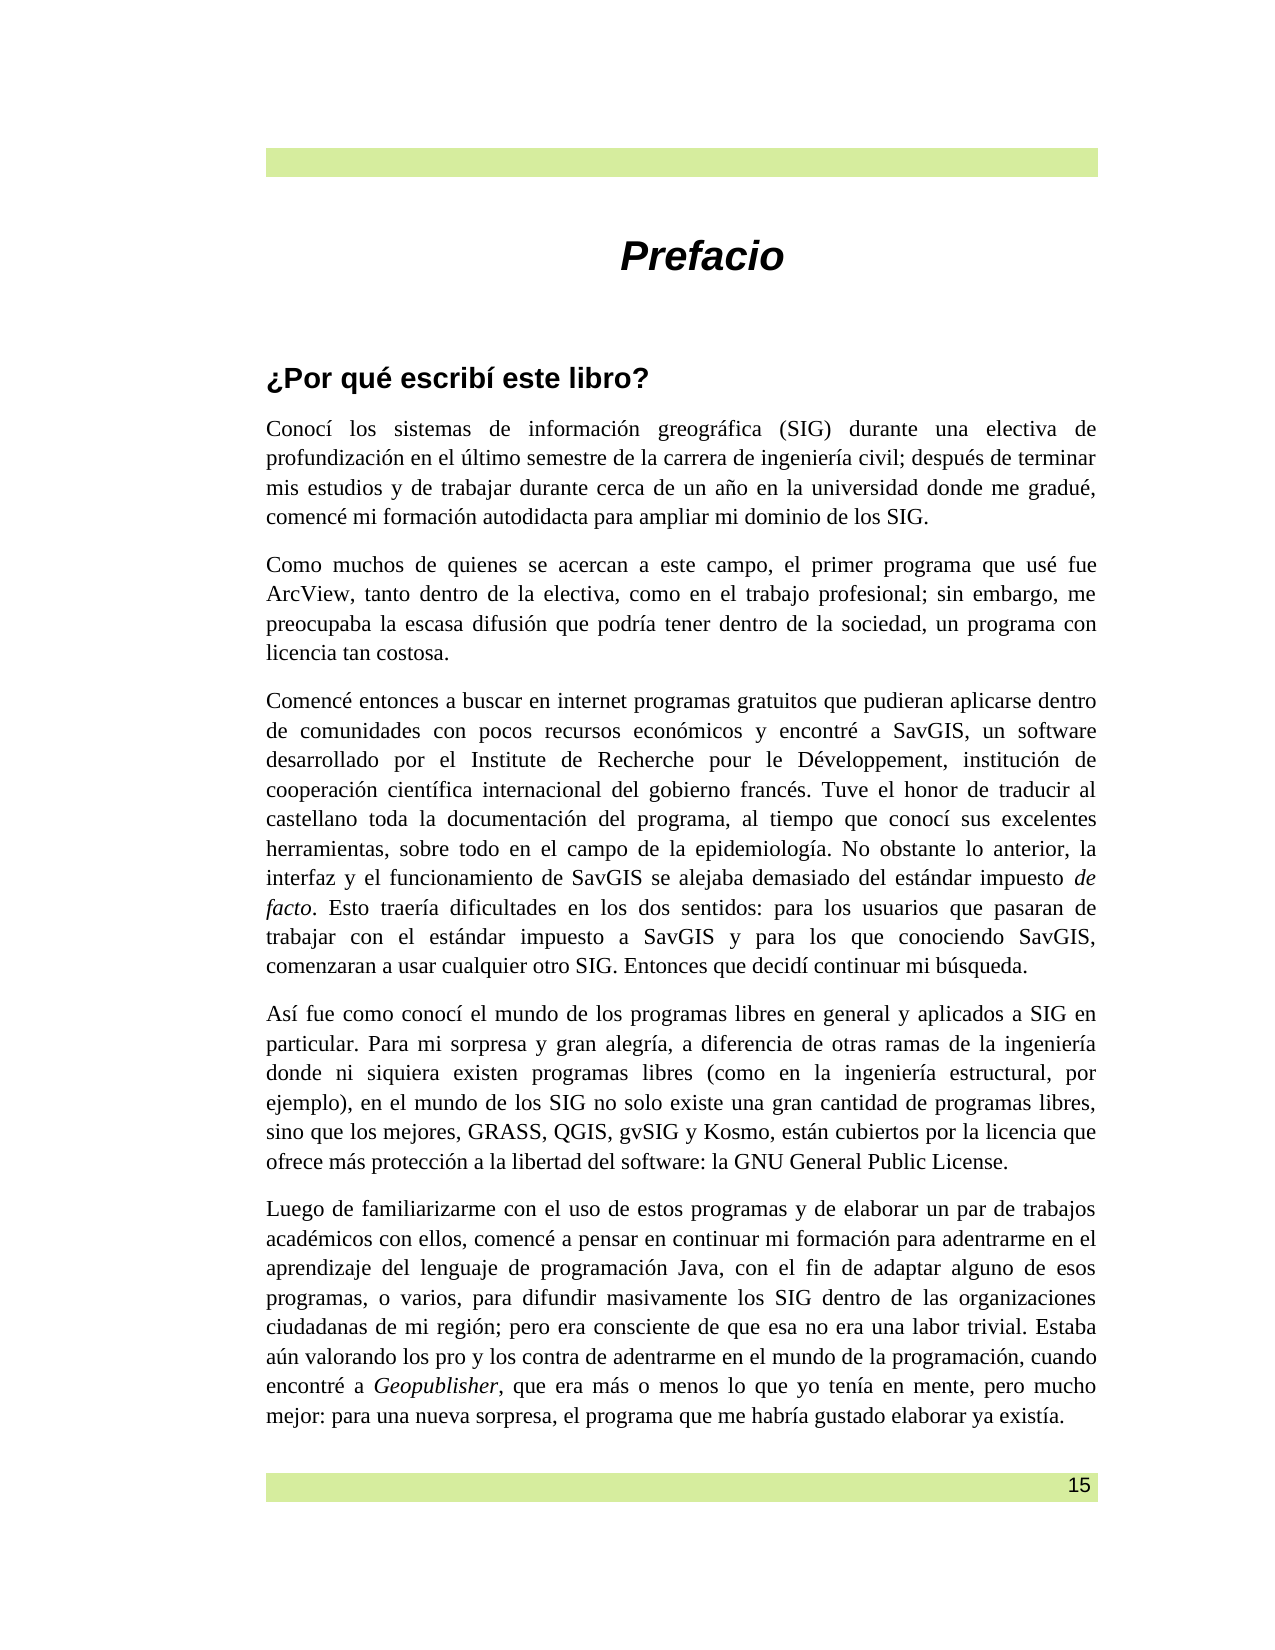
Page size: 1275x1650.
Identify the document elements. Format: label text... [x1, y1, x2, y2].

text Comencé entonces a buscar en internet programas gratuitos que pudieran aplicarse dentro de comunidades con pocos recursos económicos y encontré a SavGIS, un software desarrollado por el Institute de Recherche pour le Développement, institución de cooperación científica internacional del gobierno francés. Tuve el honor de traducir al castellano toda la documentación del programa, al tiempo que conocí sus excelentes herramientas, sobre todo en el campo de la epidemiología. No obstante lo anterior, la interfaz y el funcionamiento de SavGIS se alejaba demasiado del estándar impuesto de facto. Esto traería dificultades en los dos sentidos: para los usuarios que pasaran de trabajar con el estándar impuesto a SavGIS y para los que conociendo SavGIS, comenzaran a usar cualquier otro SIG. Entonces que decidí continuar mi búsqueda. [266, 685, 1098, 980]
subtitle Prefacio [266, 232, 1098, 279]
text Como muchos de quienes se acercan a este campo, el primer programa que usé fue ArcView, tanto dentro de la electiva, como en el trabajo profesional; sin embargo, me preocupaba la escasa difusión que podría tener dentro de la sociedad, un programa con licencia tan costosa. [266, 549, 1098, 667]
text Luego de familiarizarme con el uso de estos programas y de elaborar un par de trabajos académicos con ellos, comencé a pensar en continuar mi formación para adentrarme en el aprendizaje del lenguaje de programación Java, con el fin de adaptar alguno de esos programas, o varios, para difundir masivamente los SIG dentro de las organizaciones ciudadanas de mi región; pero era consciente de que esa no era una labor trivial. Estaba aún valorando los pro y los contra de adentrarme en el mundo de la programación, cuando encontré a Geopublisher, que era más o menos lo que yo tenía en mente, pero mucho mejor: para una nueva sorpresa, el programa que me habría gustado elaborar ya existía. [266, 1193, 1098, 1429]
text Así fue como conocí el mundo de los programas libres en general y aplicados a SIG en particular. Para mi sorpresa y gran alegría, a diferencia de otras ramas de la ingeniería donde ni siquiera existen programas libres (como en la ingeniería estructural, por ejemplo), en el mundo de los SIG no solo existe una gran cantidad de programas libres, sino que los mejores, GRASS, QGIS, gvSIG y Kosmo, están cubiertos por la licencia que ofrece más protección a la libertad del software: la GNU General Public License. [266, 998, 1098, 1175]
subtitle ¿Por qué escribí este libro? [266, 361, 1098, 395]
text Conocí los sistemas de información greográfica (SIG) durante una electiva de profundización en el último semestre de la carrera de ingeniería civil; después de terminar mis estudios y de trabajar durante cerca de un año en la universidad donde me gradué, comencé mi formación autodidacta para ampliar mi dominio de los SIG. [266, 412, 1098, 530]
